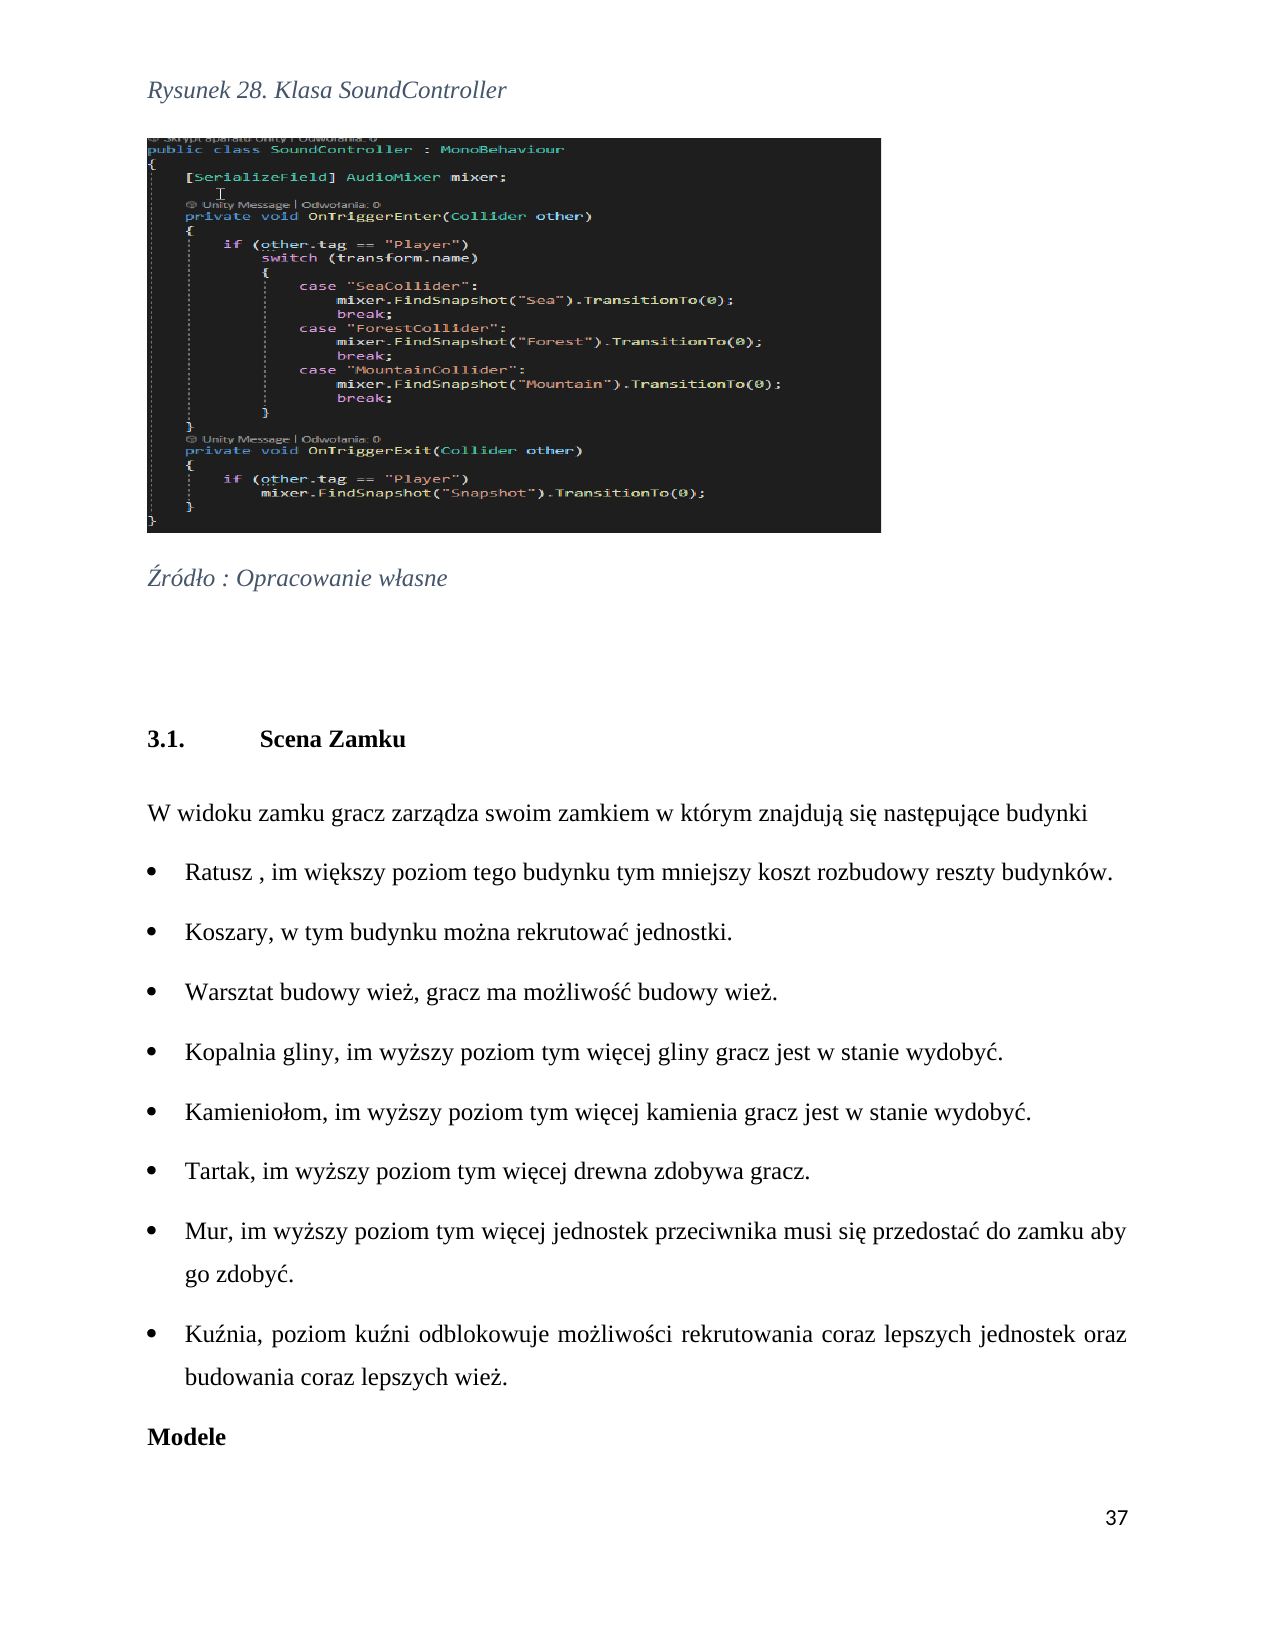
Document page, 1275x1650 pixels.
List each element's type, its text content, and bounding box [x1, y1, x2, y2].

list Ratusz , im większy poziom tego budynku tym mniejszy koszt rozbudowy reszty budynków. [147, 857, 1128, 886]
text Rysunek 28. Klasa SoundController [147, 75, 1128, 104]
list Kopalnia gliny, im wyższy poziom tym więcej gliny gracz jest w stanie wydobyć. [147, 1037, 1128, 1066]
list Warsztat budowy wież, gracz ma możliwość budowy wież. [147, 977, 1128, 1006]
list Tartak, im wyższy poziom tym więcej drewna zdobywa gracz. [147, 1156, 1128, 1185]
list Kuźnia, poziom kuźni odblokowuje możliwości rekrutowania coraz lepszych jednostek oraz budowania coraz lepszych wież. [147, 1319, 1128, 1391]
text Modele [147, 1422, 1128, 1451]
list Mur, im wyższy poziom tym więcej jednostek przeciwnika musi się przedostać do zamku aby go zdobyć. [147, 1216, 1128, 1288]
list Koszary, w tym budynku można rekrutować jednostki. [147, 917, 1128, 946]
list Kamieniołom, im wyższy poziom tym więcej kamienia gracz jest w stanie wydobyć. [147, 1097, 1128, 1125]
text Źródło : Opracowanie własne [147, 563, 1128, 592]
text W widoku zamku gracz zarządza swoim zamkiem w którym znajdują się następujące budynki [147, 798, 1128, 826]
list Scena Zamku [147, 724, 1128, 753]
